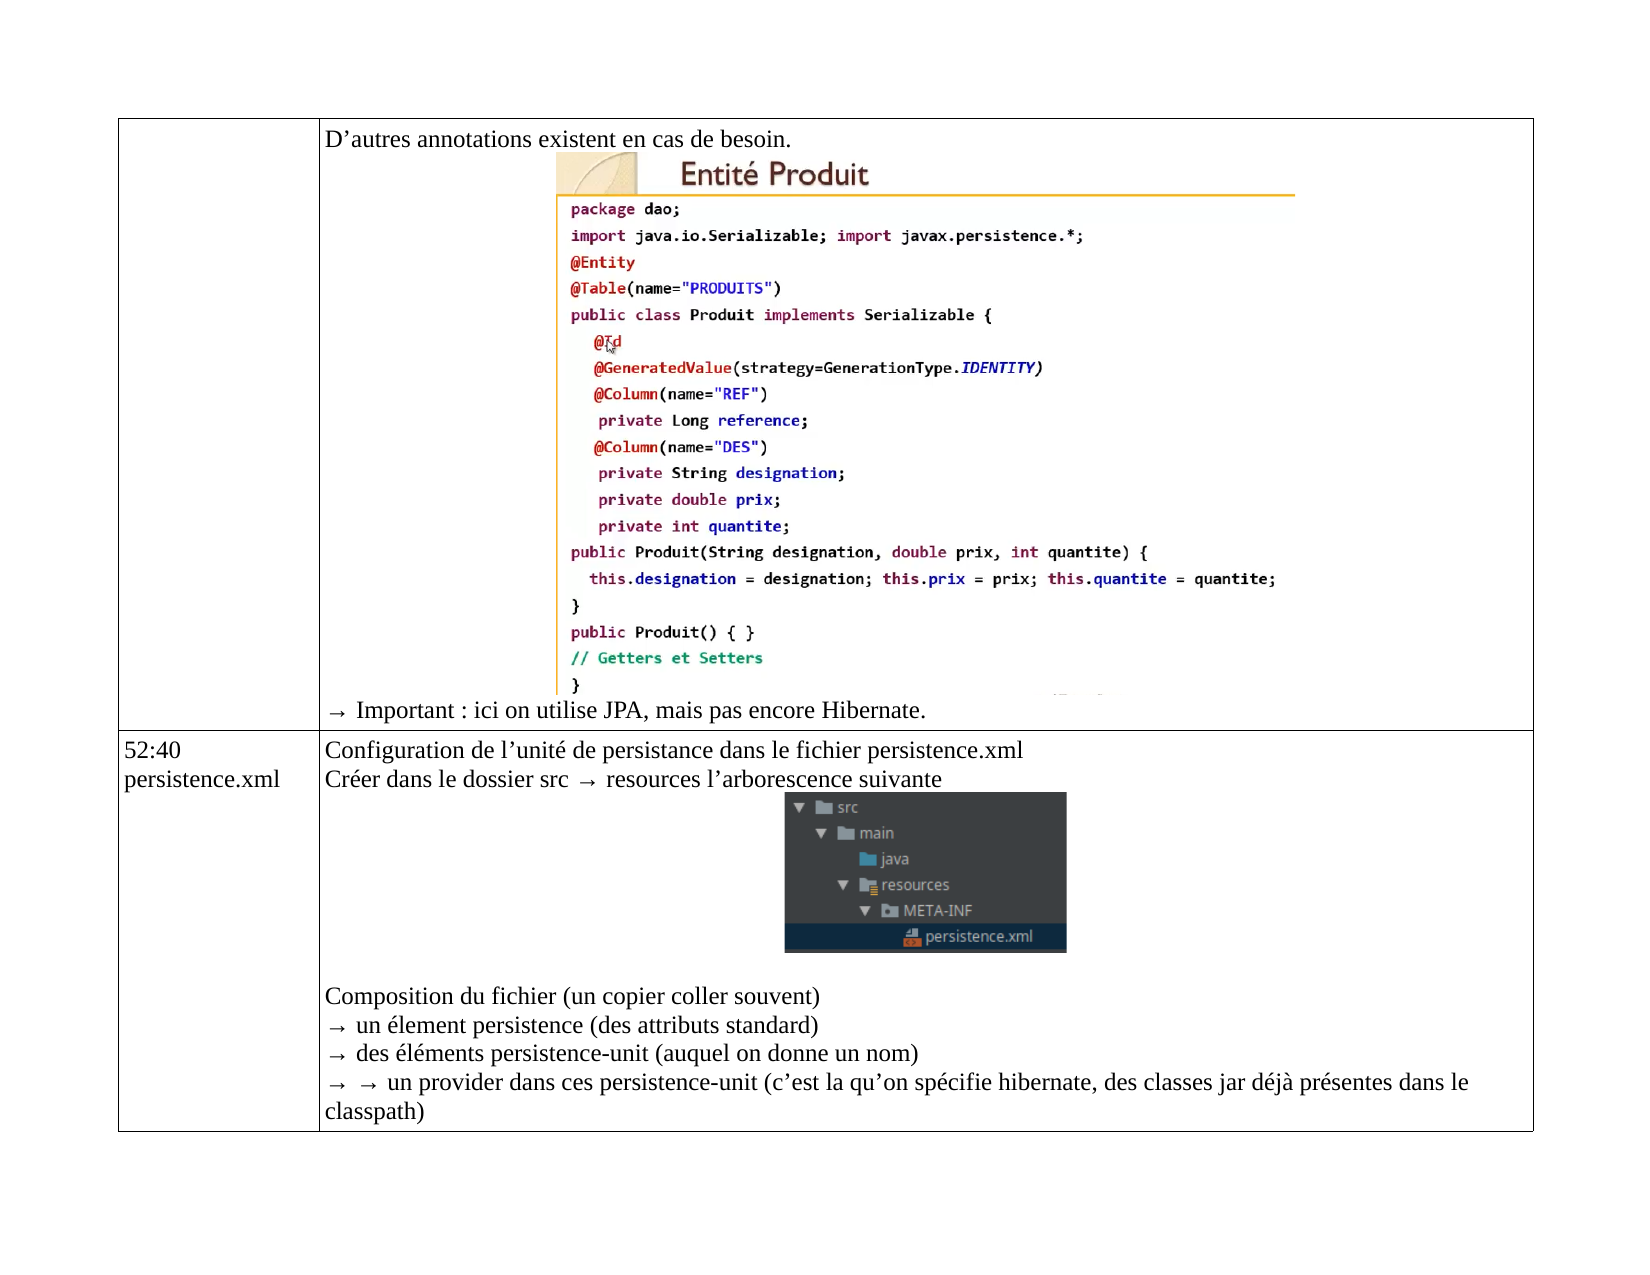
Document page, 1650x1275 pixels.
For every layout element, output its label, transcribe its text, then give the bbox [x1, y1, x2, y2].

table_cell Configuration de l’unité de persistance dans le fichier persistence.xml Créer dans le dossier src → resources l’arborescence suivante Composition du fichier (un copier coller souvent) → un élement persistence (des attributs standard) → des éléments persistence-unit (auquel on donne un nom) → → un provider dans ces persistence-unit (c’est la qu’on spécifie hibernate, des classes jar déjà présentes dans le classpath) [320, 731, 1533, 1131]
picture [556, 152, 1296, 695]
table_cell 52:40 persistence.xml [119, 731, 319, 1131]
picture [784, 792, 1067, 953]
table_cell [119, 119, 319, 729]
table_cell D’autres annotations existent en cas de besoin. → Important : ici on utilise JPA, mais pas encore Hibernate. [320, 119, 1533, 729]
